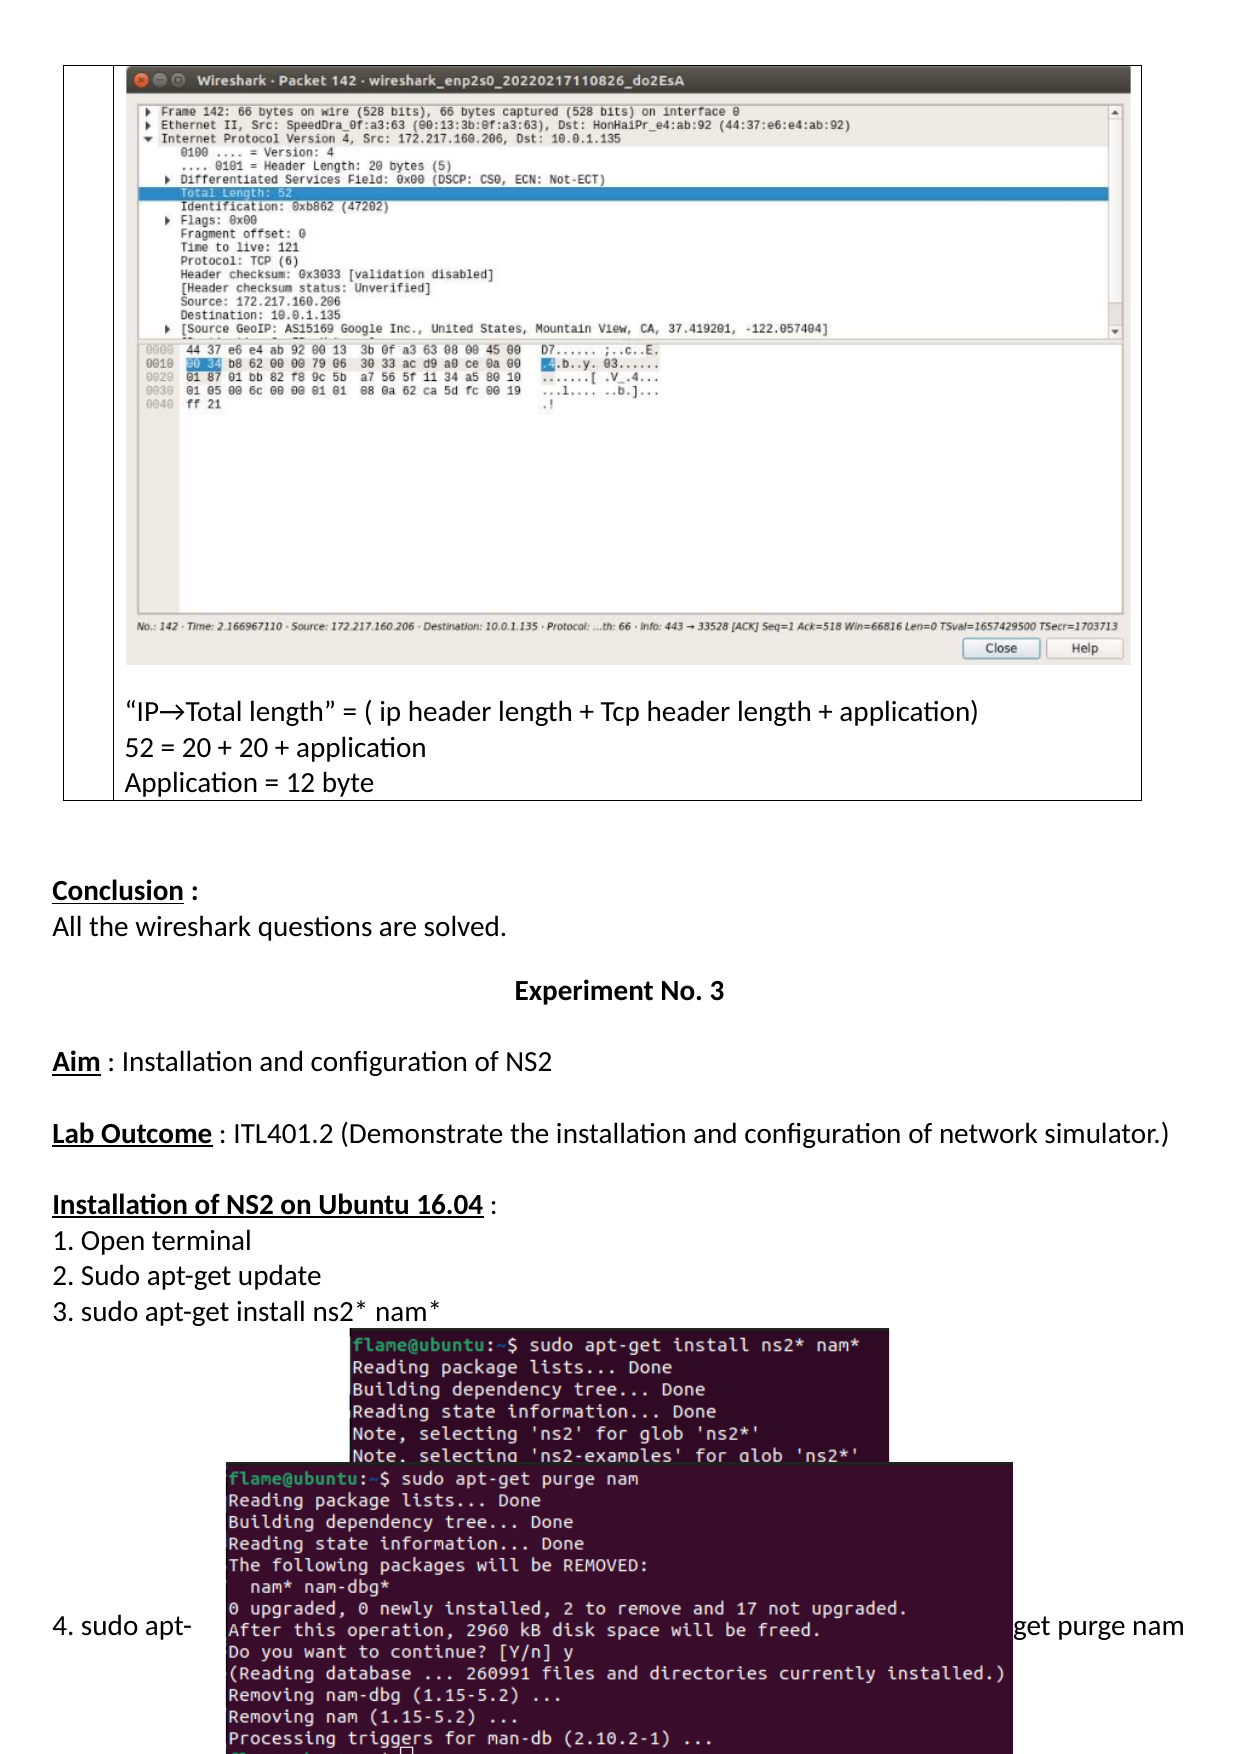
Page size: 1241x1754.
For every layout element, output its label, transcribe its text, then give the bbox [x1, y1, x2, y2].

table_cell [64, 66, 113, 800]
text get purge nam [1013, 1607, 1187, 1642]
text Conclusion : [52, 872, 1187, 908]
text 4. sudo apt- [52, 1607, 225, 1642]
text Experiment No. 3 [52, 972, 1187, 1008]
text All the wireshark questions are solved. [52, 908, 1187, 943]
table_cell “IP→Total length” = ( ip header length + Tcp header length + application) 52 = 20 + 20 + application Application = 12 byte [114, 66, 1141, 800]
text Installation of NS2 on Ubuntu 16.04 : [52, 1186, 1187, 1222]
text Lab Outcome : ITL401.2 (Demonstrate the installation and configuration of network simulator.) [52, 1115, 1187, 1150]
text Aim : Installation and configuration of NS2 [52, 1043, 1187, 1079]
text 1. Open terminal [52, 1222, 1187, 1257]
text 3. sudo apt-get install ns2* nam* [52, 1293, 1187, 1329]
text 2. Sudo apt-get update [52, 1257, 1187, 1293]
